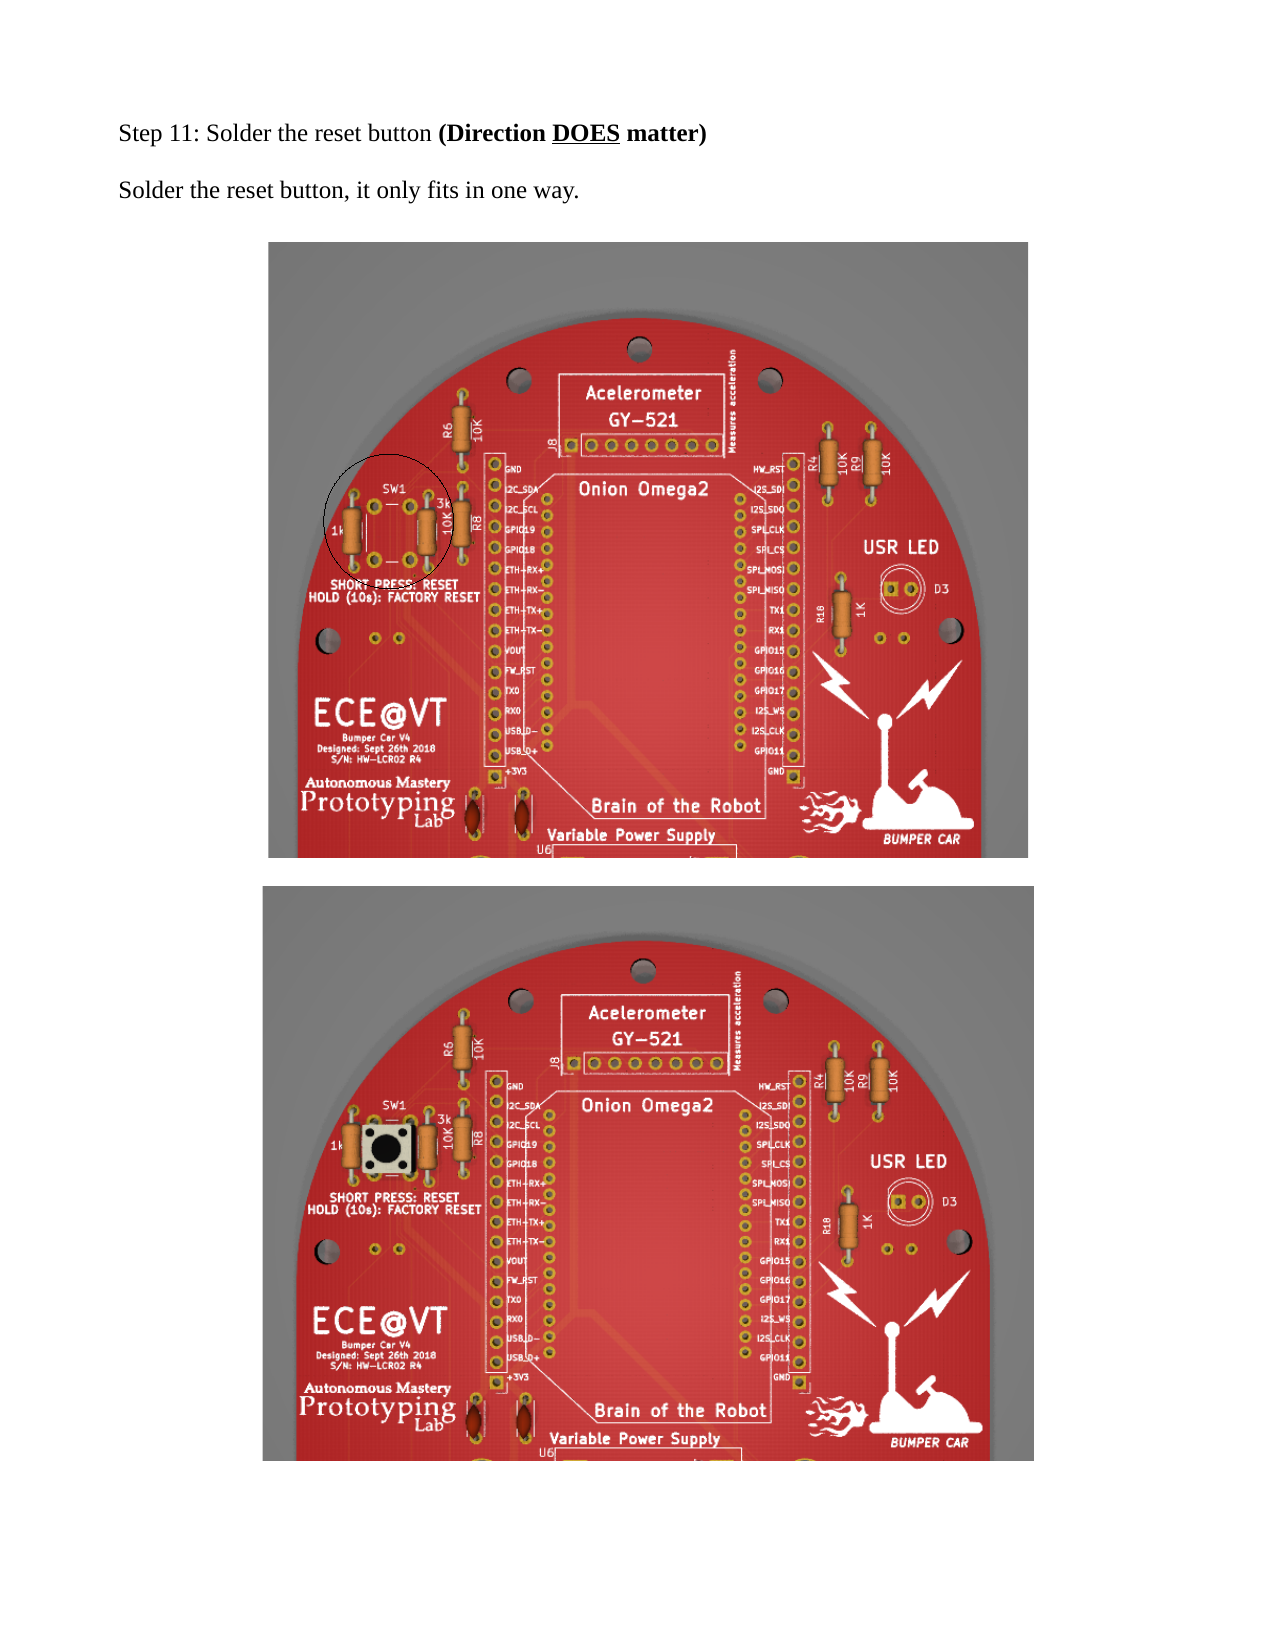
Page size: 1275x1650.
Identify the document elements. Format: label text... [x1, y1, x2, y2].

picture [262, 886, 1034, 1461]
picture [268, 242, 1029, 858]
text Solder the reset button, it only fits in one way. [118, 176, 1157, 204]
text Step 11: Solder the reset button (Direction DOES matter) [118, 118, 1157, 147]
